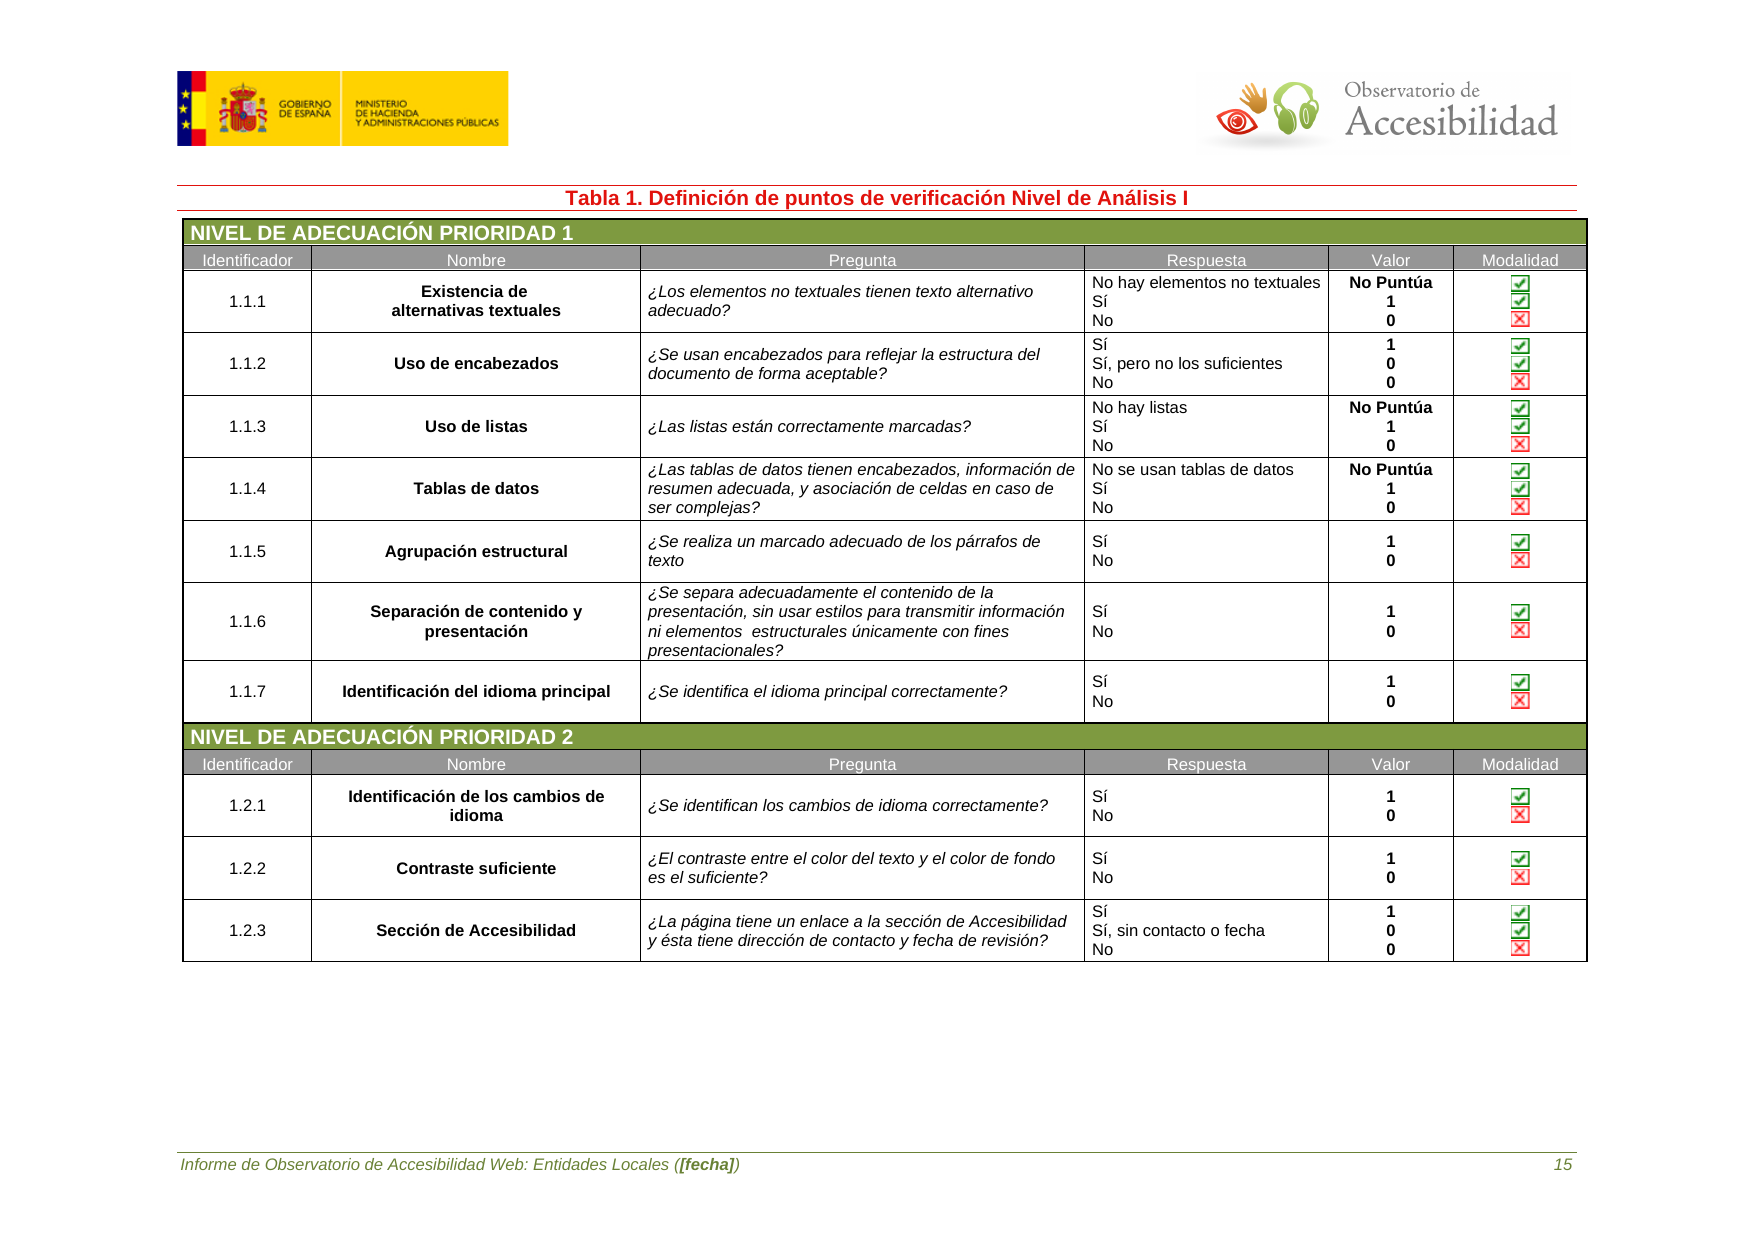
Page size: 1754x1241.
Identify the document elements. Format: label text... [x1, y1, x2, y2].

table_cell Tablas de datos [312, 458, 640, 519]
table_cell Identificación de los cambios de idioma [312, 775, 640, 836]
table_cell [1454, 521, 1586, 582]
table_header NIVEL DE ADECUACIÓN PRIORIDAD 1 [184, 220, 1586, 244]
table_cell Respuesta [1085, 750, 1328, 774]
table_cell ¿Los elementos no textuales tienen texto alternativo adecuado? [641, 271, 1084, 332]
picture [1511, 534, 1530, 551]
table_cell 1.2.1 [184, 775, 311, 836]
picture [1511, 788, 1530, 805]
table_cell [1454, 583, 1586, 660]
table_cell 1.2.3 [184, 900, 311, 961]
table_cell Agrupación estructural [312, 521, 640, 582]
picture [1511, 356, 1530, 372]
table_cell No hay elementos no textuales Sí No [1085, 271, 1328, 332]
table_cell [1454, 661, 1586, 722]
table_cell Respuesta [1085, 246, 1328, 269]
table_cell 1.1.5 [184, 521, 311, 582]
table_cell 1.1.4 [184, 458, 311, 519]
picture [1511, 498, 1530, 515]
picture [1511, 481, 1530, 497]
table_cell 1.1.7 [184, 661, 311, 722]
table_cell 1.1.3 [184, 396, 311, 457]
table_cell No Puntúa 1 0 [1329, 458, 1453, 519]
table_cell 1 0 0 [1329, 900, 1453, 961]
table_cell [1454, 837, 1586, 899]
picture [1511, 922, 1530, 939]
picture [1511, 622, 1530, 638]
table_cell Sí Sí, pero no los suficientes No [1085, 333, 1328, 394]
table_cell No se usan tablas de datos Sí No [1085, 458, 1328, 519]
table_cell Nombre [312, 246, 640, 269]
picture [1511, 851, 1530, 867]
picture [1511, 674, 1530, 691]
table_cell Sí Sí, sin contacto o fecha No [1085, 900, 1328, 961]
table_cell Sección de Accesibilidad [312, 900, 640, 961]
table_cell Valor [1329, 750, 1453, 774]
table_cell 1 0 0 [1329, 333, 1453, 394]
table_cell No hay listas Sí No [1085, 396, 1328, 457]
table_cell Nombre [312, 750, 640, 774]
table_cell ¿Se identifican los cambios de idioma correctamente? [641, 775, 1084, 836]
table_cell 1.1.2 [184, 333, 311, 394]
table_cell Sí No [1085, 775, 1328, 836]
table_cell Contraste suficiente [312, 837, 640, 899]
table_cell Modalidad [1454, 750, 1586, 774]
table_cell Separación de contenido y presentación [312, 583, 640, 660]
picture [1511, 692, 1530, 709]
table_cell [1454, 775, 1586, 836]
picture [1511, 400, 1530, 417]
table_cell 1 0 [1329, 837, 1453, 899]
table_cell 1 0 [1329, 583, 1453, 660]
table_cell ¿La página tiene un enlace a la sección de Accesibilidad y ésta tiene dirección de contacto y fecha de revisión? [641, 900, 1084, 961]
picture [1511, 806, 1530, 823]
table_cell ¿Se separa adecuadamente el contenido de la presentación, sin usar estilos para transmitir información ni elementos estructurales únicamente con fines presentacionales? [641, 583, 1084, 660]
picture [1511, 275, 1530, 292]
table_cell Identificador [184, 750, 311, 774]
text Tabla 1. Definición de puntos de verificación Nivel de Análisis I [177, 186, 1577, 210]
table_cell Sí No [1085, 661, 1328, 722]
table_cell Uso de encabezados [312, 333, 640, 394]
table_cell [1454, 900, 1586, 961]
picture [1196, 72, 1572, 155]
picture [1511, 905, 1530, 921]
table_cell Valor [1329, 246, 1453, 269]
picture [1511, 293, 1530, 309]
table_cell 1.2.2 [184, 837, 311, 899]
table_cell NIVEL DE ADECUACIÓN PRIORIDAD 2 [184, 724, 1586, 749]
table_cell 1 0 [1329, 521, 1453, 582]
table_cell ¿El contraste entre el color del texto y el color de fondo es el suficiente? [641, 837, 1084, 899]
table_cell ¿Las tablas de datos tienen encabezados, información de resumen adecuada, y asociación de celdas en caso de ser complejas? [641, 458, 1084, 519]
table_cell ¿Se realiza un marcado adecuado de los párrafos de texto [641, 521, 1084, 582]
picture [1511, 552, 1530, 568]
picture [1511, 463, 1530, 479]
table_cell [1454, 396, 1586, 457]
picture [1511, 869, 1530, 885]
table_cell No Puntúa 1 0 [1329, 396, 1453, 457]
table_cell Identificación del idioma principal [312, 661, 640, 722]
table_cell [1454, 333, 1586, 394]
table_cell 1.1.6 [184, 583, 311, 660]
table_cell Uso de listas [312, 396, 640, 457]
table_cell Identificador [184, 246, 311, 269]
table_cell Existencia de alternativas textuales [312, 271, 640, 332]
table_cell Sí No [1085, 837, 1328, 899]
table_cell [1454, 271, 1586, 332]
picture [1511, 338, 1530, 354]
picture [177, 71, 509, 146]
picture [1511, 418, 1530, 434]
table_cell Pregunta [641, 246, 1084, 269]
table_cell Pregunta [641, 750, 1084, 774]
table_cell Sí No [1085, 583, 1328, 660]
table_cell 1 0 [1329, 775, 1453, 836]
picture [1511, 436, 1530, 452]
table_cell 1.1.1 [184, 271, 311, 332]
table_cell ¿Se identifica el idioma principal correctamente? [641, 661, 1084, 722]
picture [1511, 940, 1530, 956]
table_cell Sí No [1085, 521, 1328, 582]
table_cell Modalidad [1454, 246, 1586, 269]
picture [1511, 311, 1530, 327]
table_cell ¿Las listas están correctamente marcadas? [641, 396, 1084, 457]
table_cell 1 0 [1329, 661, 1453, 722]
table_cell No Puntúa 1 0 [1329, 271, 1453, 332]
picture [1511, 373, 1530, 390]
table_cell ¿Se usan encabezados para reflejar la estructura del documento de forma aceptable? [641, 333, 1084, 394]
table_cell [1454, 458, 1586, 519]
picture [1511, 604, 1530, 621]
